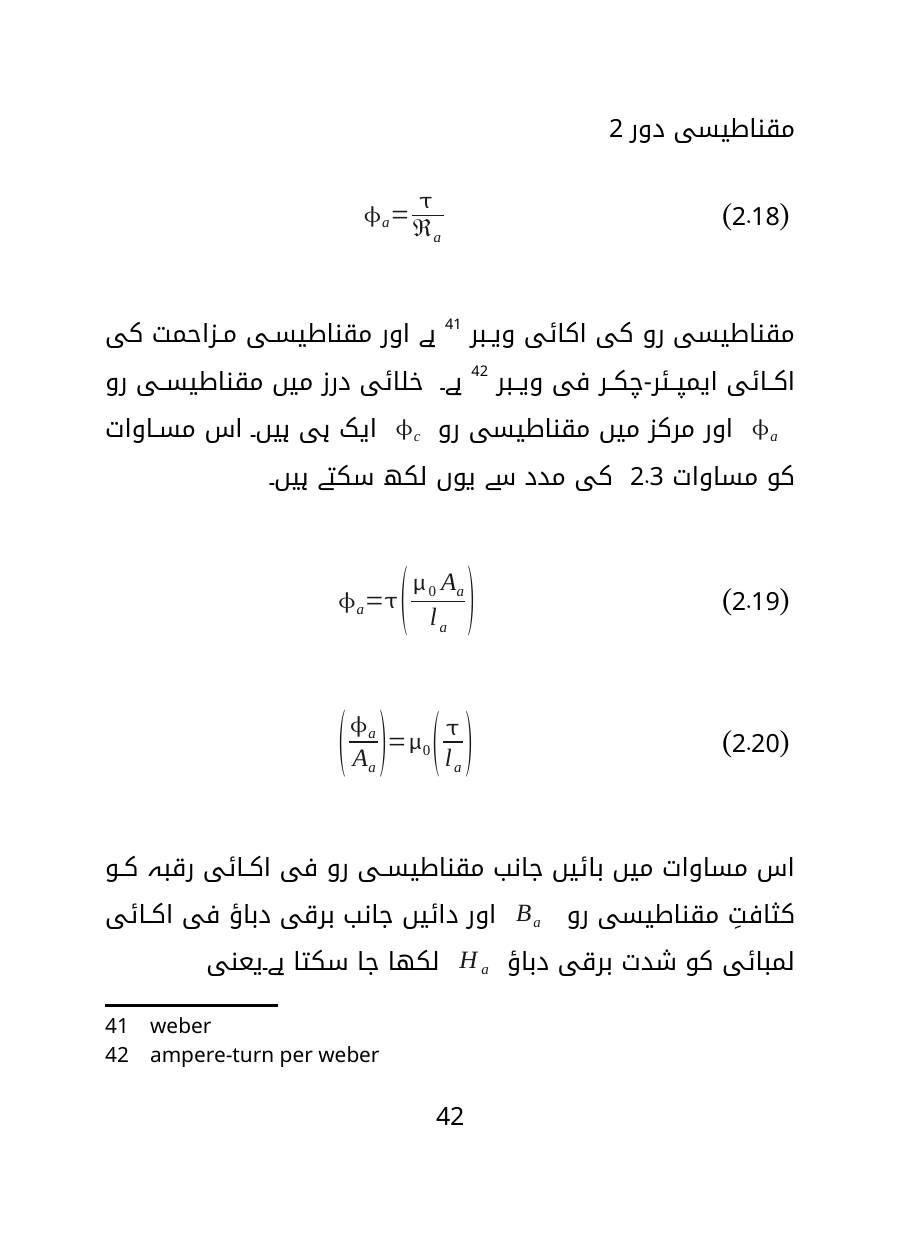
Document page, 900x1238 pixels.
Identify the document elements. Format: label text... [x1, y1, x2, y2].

text اس مساوات میں بائیں جانب مقناطیسی رو فی اکائی رقبہ کو کثافتِ مقناطیسی رو اور دائیں جانب برقی دباؤ فی اکائی لمبائی کو شدت برقی دباؤلکھا جا سکتا ہے۔یعنی [105, 844, 795, 986]
table_header [105, 183, 694, 264]
table_header (2.18) [694, 183, 795, 264]
table_header [105, 559, 700, 656]
text ampere-turn per weber [105, 1040, 795, 1068]
text مقناطیسی رو کی اکائی ویبر ہے اور مقناطیسی مزاحمت کی اکائی ایمپئر-چکر فی ویبر ہے۔ خلائی درز میں مقناطیسی رواور مرکز میں مقناطیسی روایک ہی ہیں۔ اس مساوات کو مساوات 2.3 کی مدد سے یوں لکھ سکتے ہیں۔ [105, 311, 795, 500]
text weber [105, 1012, 795, 1040]
table_header [105, 703, 699, 797]
table_header (2.19) [700, 559, 795, 656]
table_header (2.20) [699, 703, 795, 797]
